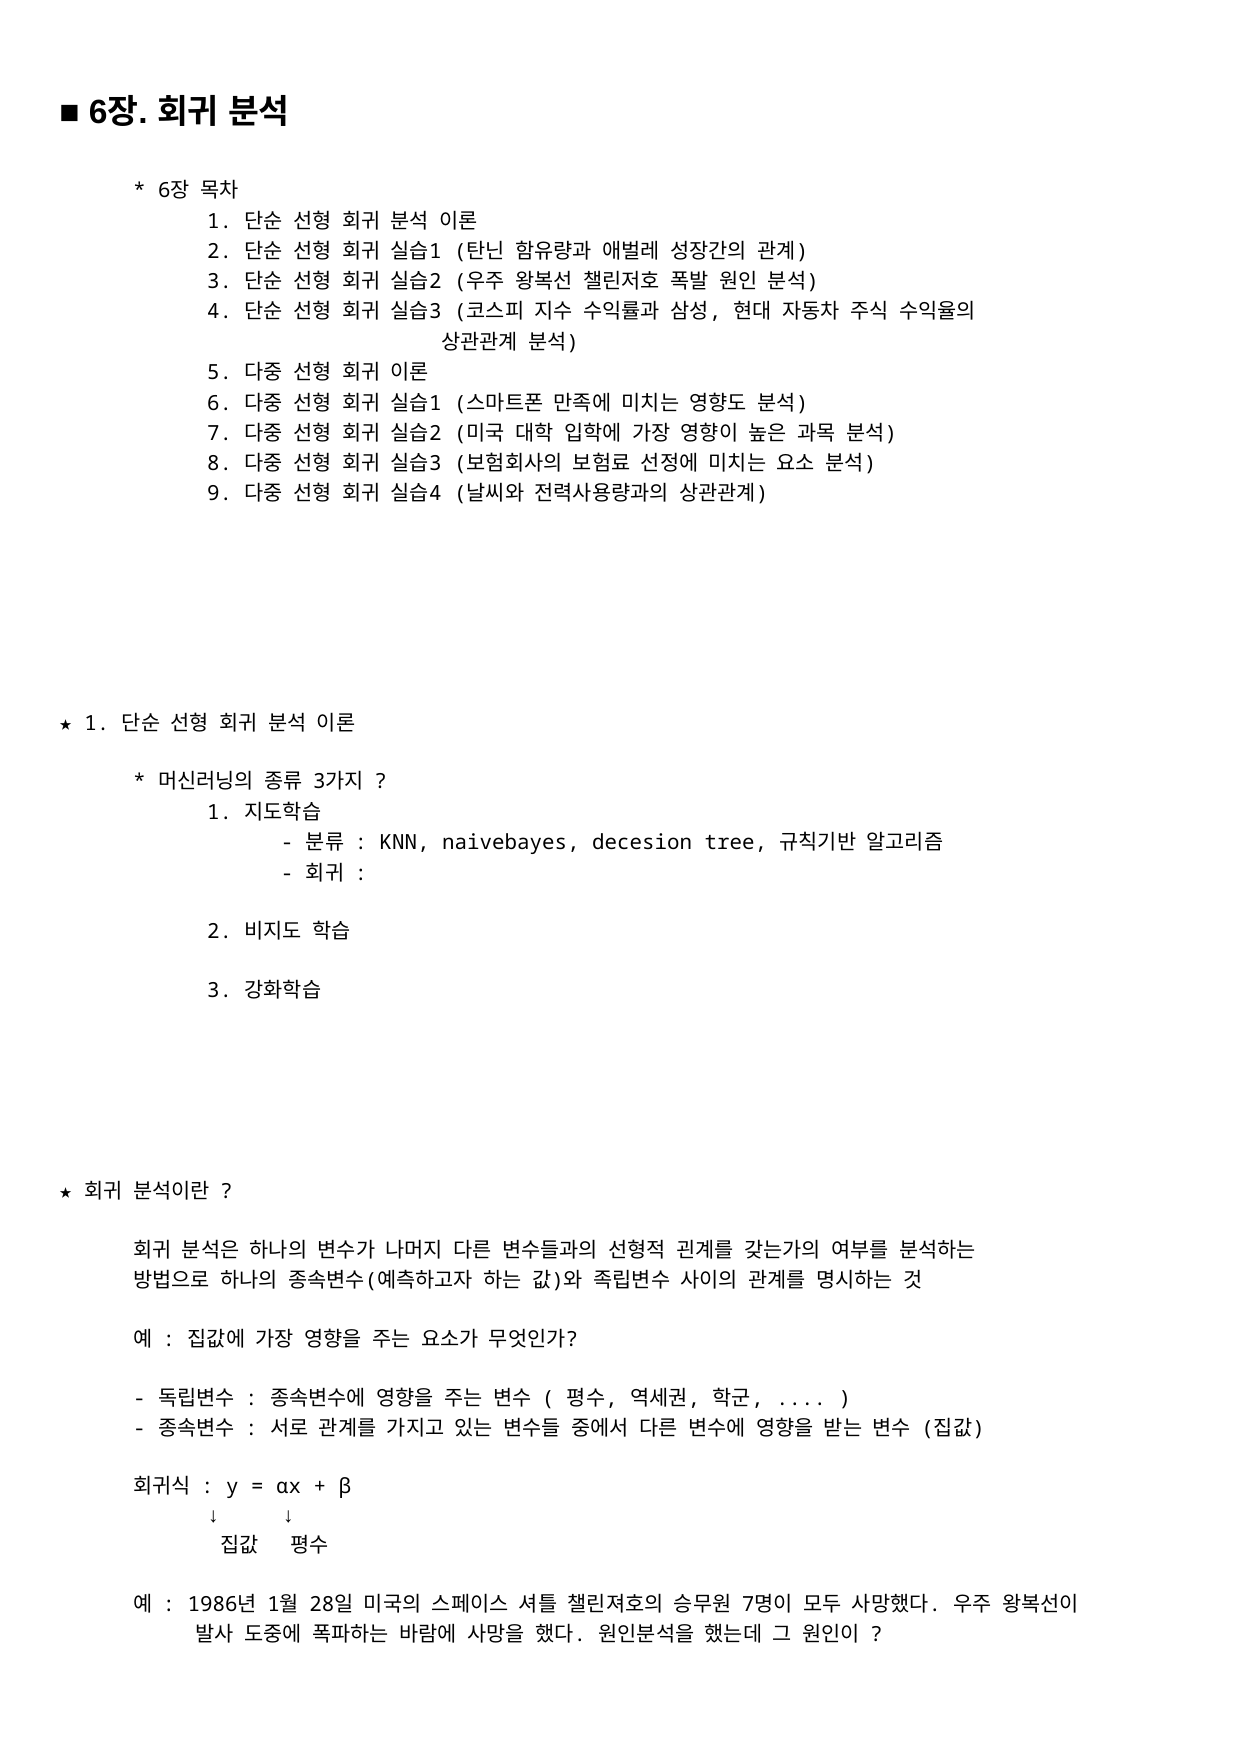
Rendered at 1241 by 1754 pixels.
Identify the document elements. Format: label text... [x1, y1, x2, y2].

text - 독립변수 : 종속변수에 영향을 주는 변수 ( 평수, 역세권, 학군, .... ) [59, 1381, 1181, 1411]
text 집값 평수 [59, 1528, 1181, 1559]
text 2. 비지도 학습 [59, 914, 1181, 945]
text 1. 지도학습 [59, 795, 1181, 825]
text 회귀 분석은 하나의 변수가 나머지 다른 변수들과의 선형적 괸계를 갖는가의 여부를 분석하는 [59, 1233, 1181, 1263]
text 방법으로 하나의 종속변수(예측하고자 하는 값)와 족립변수 사이의 관계를 명시하는 것 [59, 1263, 1181, 1293]
text 4. 단순 선형 회귀 실습3 (코스피 지수 수익률과 삼성, 현대 자동차 주식 수익율의 [59, 295, 1181, 325]
text - 종속변수 : 서로 관계를 가지고 있는 변수들 중에서 다른 변수에 영향을 받는 변수 (집값) [59, 1411, 1181, 1441]
text 2. 단순 선형 회귀 실습1 (탄닌 함유량과 애벌레 성장간의 관계) [59, 234, 1181, 264]
subtitle ■ 6장. 회귀 분석 [59, 84, 1181, 133]
text 5. 다중 선형 회귀 이론 [59, 355, 1181, 386]
text 예 : 집값에 가장 영향을 주는 요소가 무엇인가? [59, 1322, 1181, 1352]
text 발사 도중에 폭파하는 바람에 사망을 했다. 원인분석을 했는데 그 원인이 ? [59, 1618, 1181, 1648]
text - 분류 : KNN, naivebayes, decesion tree, 규칙기반 알고리즘 [59, 825, 1181, 856]
text * 머신러닝의 종류 3가지 ? [59, 765, 1181, 795]
text 3. 강화학습 [59, 973, 1181, 1003]
text 상관관계 분석) [59, 325, 1181, 355]
text 6. 다중 선형 회귀 실습1 (스마트폰 만족에 미치는 영향도 분석) [59, 386, 1181, 416]
text 9. 다중 선형 회귀 실습4 (날씨와 전력사용량과의 상관관계) [59, 477, 1181, 507]
text 예 : 1986년 1월 28일 미국의 스페이스 셔틀 챌린져호의 승무원 7명이 모두 사망했다. 우주 왕복선이 [59, 1587, 1181, 1618]
text 3. 단순 선형 회귀 실습2 (우주 왕복선 챌린저호 폭발 원인 분석) [59, 264, 1181, 295]
text ★ 1. 단순 선형 회귀 분석 이론 [59, 706, 1181, 736]
text 회귀식 : y = αx + β [59, 1470, 1181, 1500]
text ★ 회귀 분석이란 ? [59, 1174, 1181, 1204]
text 7. 다중 선형 회귀 실습2 (미국 대학 입학에 가장 영향이 높은 과목 분석) [59, 416, 1181, 446]
text 8. 다중 선형 회귀 실습3 (보험회사의 보험료 선정에 미치는 요소 분석) [59, 446, 1181, 477]
text 1. 단순 선형 회귀 분석 이론 [59, 204, 1181, 234]
text * 6장 목차 [59, 173, 1181, 204]
text ↓ ↓ [59, 1500, 1181, 1528]
text - 회귀 : [59, 856, 1181, 886]
